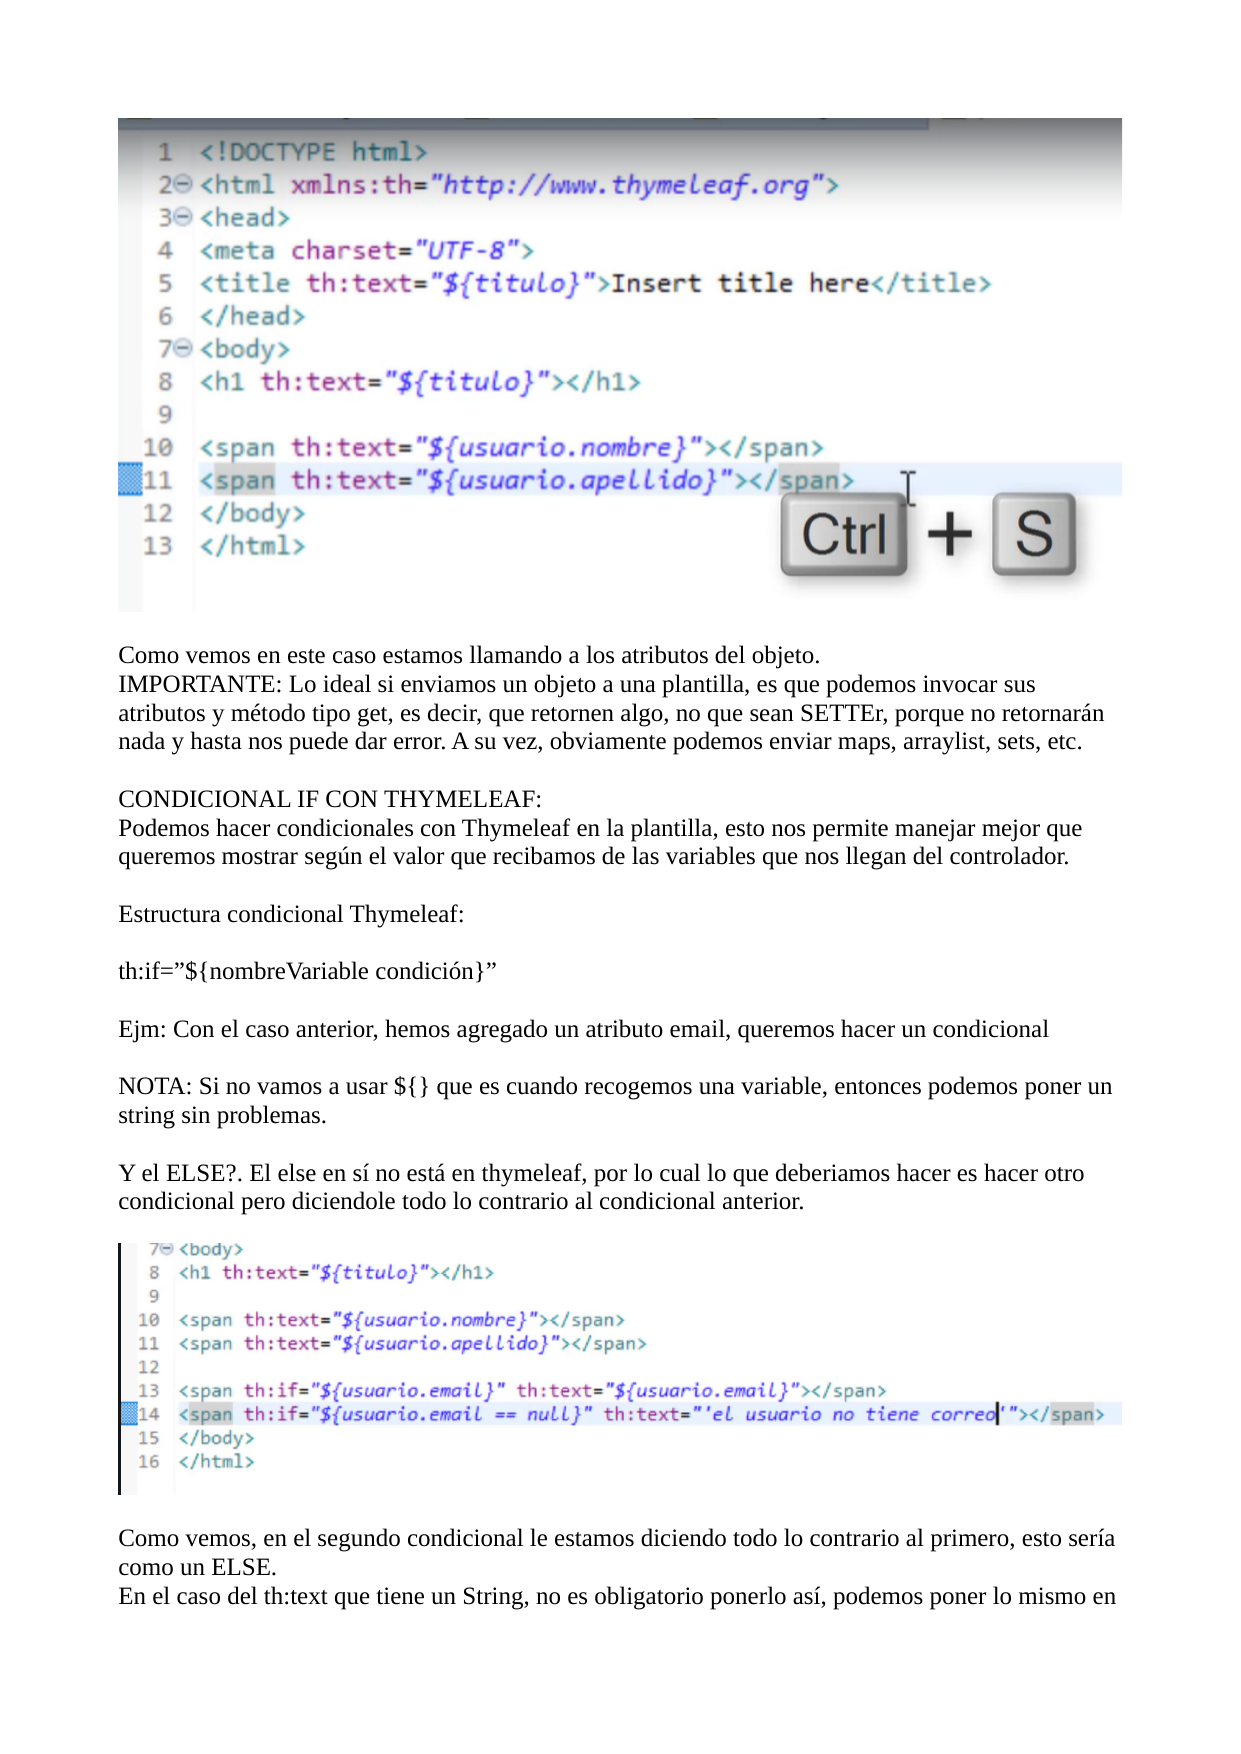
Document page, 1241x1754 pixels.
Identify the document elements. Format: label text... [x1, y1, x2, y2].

text IMPORTANTE: Lo ideal si enviamos un objeto a una plantilla, es que podemos invocar sus atributos y método tipo get, es decir, que retornen algo, no que sean SETTEr, porque no retornarán nada y hasta nos puede dar error. A su vez, obviamente podemos enviar maps, arraylist, sets, etc. [118, 669, 1122, 755]
text Como vemos en este caso estamos llamando a los atributos del objeto. [118, 640, 1122, 669]
text NOTA: Si no vamos a usar ${} que es cuando recogemos una variable, entonces podemos poner un string sin problemas. [118, 1071, 1122, 1129]
text Y el ELSE?. El else en sí no está en thymeleaf, por lo cual lo que deberiamos hacer es hacer otro condicional pero diciendole todo lo contrario al condicional anterior. [118, 1158, 1122, 1215]
text Como vemos, en el segundo condicional le estamos diciendo todo lo contrario al primero, esto sería como un ELSE. [118, 1523, 1122, 1581]
text Estructura condicional Thymeleaf: [118, 899, 1122, 928]
text Podemos hacer condicionales con Thymeleaf en la plantilla, esto nos permite manejar mejor que queremos mostrar según el valor que recibamos de las variables que nos llegan del controlador. [118, 813, 1122, 870]
text Ejm: Con el caso anterior, hemos agregado un atributo email, queremos hacer un condicional [118, 1014, 1122, 1043]
text CONDICIONAL IF CON THYMELEAF: [118, 784, 1122, 813]
text th:if=”${nombreVariable condición}” [118, 956, 1122, 985]
text En el caso del th:text que tiene un String, no es obligatorio ponerlo así, podemos poner lo mismo en [118, 1581, 1122, 1610]
